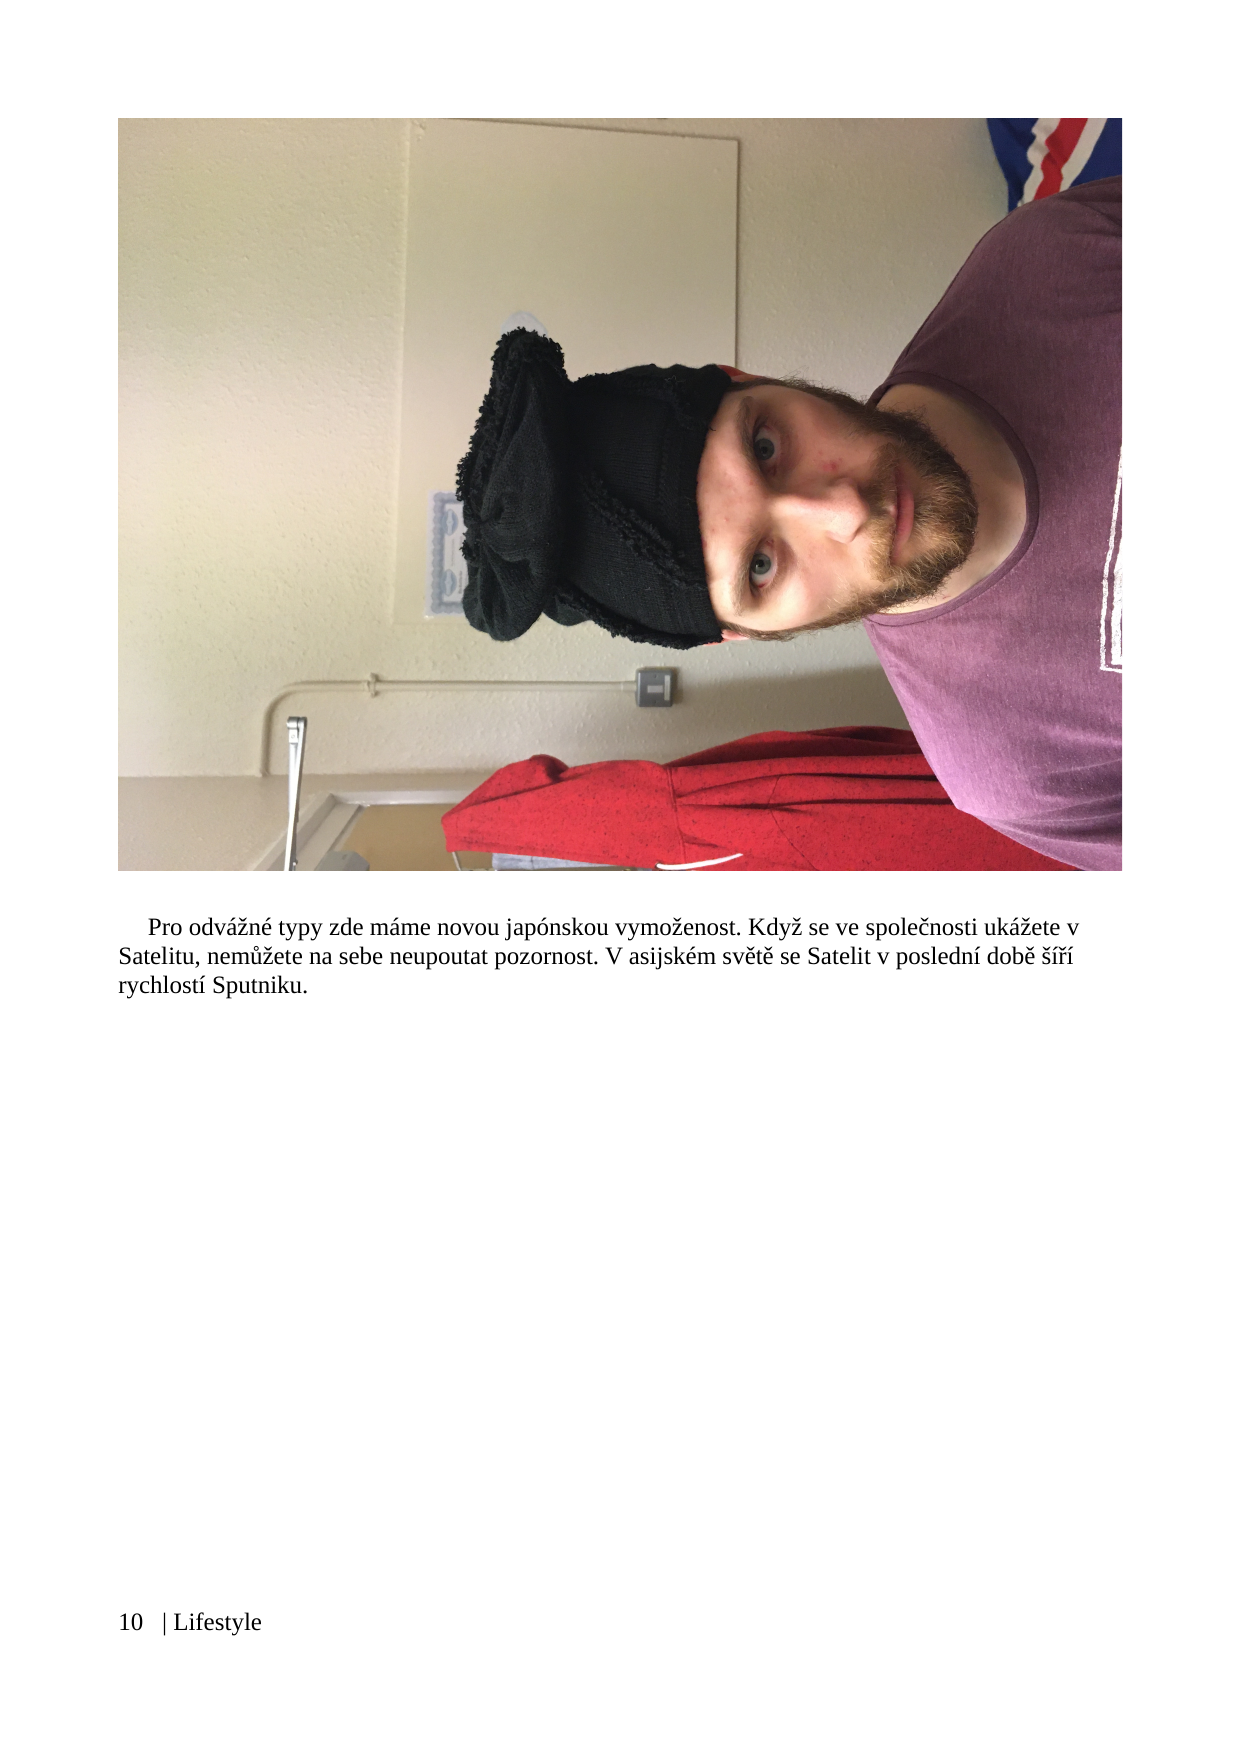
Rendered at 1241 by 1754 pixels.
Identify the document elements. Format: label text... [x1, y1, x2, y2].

text Pro odvážné typy zde máme novou japónskou vymoženost. Když se ve společnosti ukážete v Satelitu, nemůžete na sebe neupoutat pozornost. V asijském světě se Satelit v poslední době šíří rychlostí Sputniku. [118, 912, 1122, 998]
